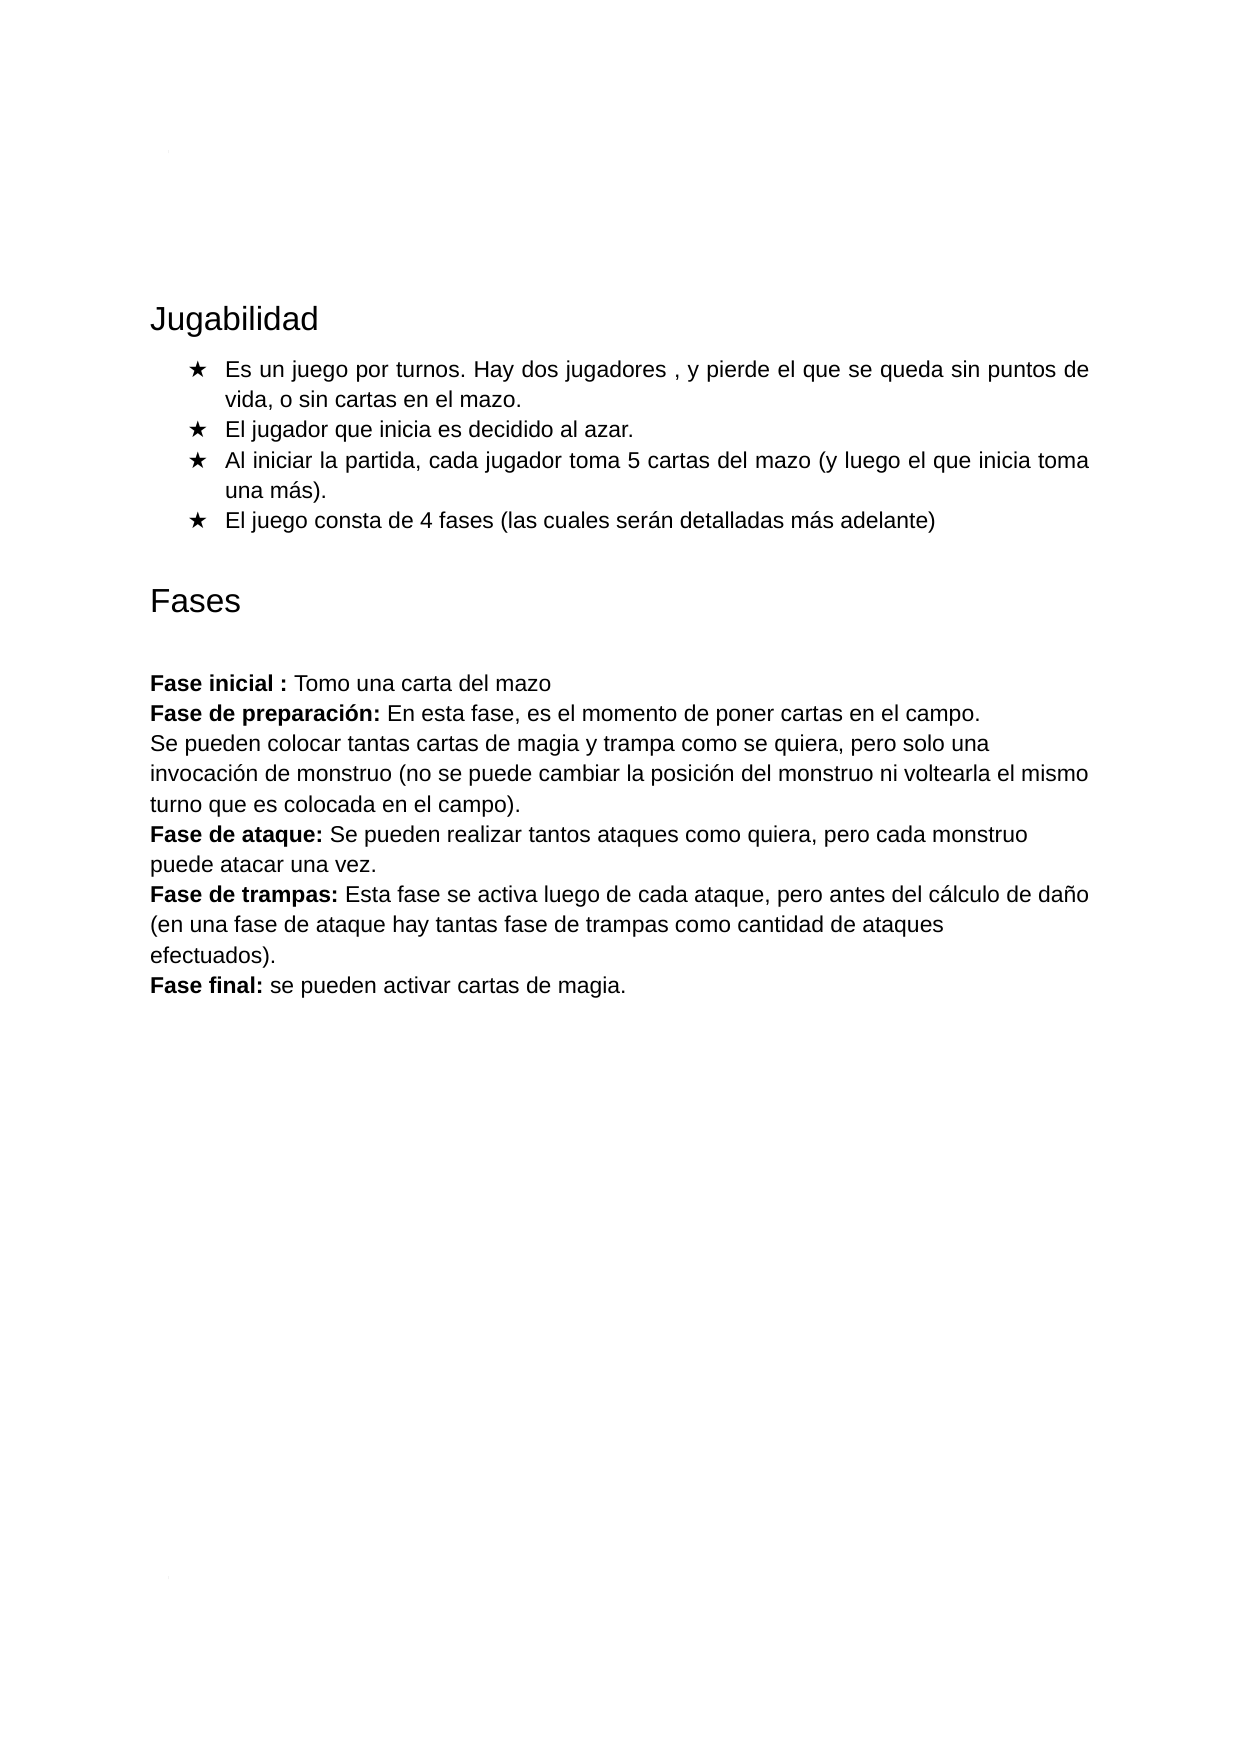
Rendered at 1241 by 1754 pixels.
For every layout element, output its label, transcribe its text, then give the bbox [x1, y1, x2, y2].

list El juego consta de 4 fases (las cuales serán detalladas más adelante) [187, 507, 1090, 533]
list Al iniciar la partida, cada jugador toma 5 cartas del mazo (y luego el que inicia toma una más). [187, 447, 1090, 503]
text Fase final: se pueden activar cartas de magia. [150, 972, 1090, 998]
text Fase de ataque: Se pueden realizar tantos ataques como quiera, pero cada monstruo puede atacar una vez. [150, 821, 1090, 877]
text Fases [150, 581, 1090, 620]
list El jugador que inicia es decidido al azar. [187, 416, 1090, 443]
text Fase inicial : Tomo una carta del mazo [150, 670, 1090, 696]
text Se pueden colocar tantas cartas de magia y trampa como se quiera, pero solo una invocación de monstruo (no se puede cambiar la posición del monstruo ni voltearla el mismo turno que es colocada en el campo). [150, 730, 1090, 817]
text Fase de trampas: Esta fase se activa luego de cada ataque, pero antes del cálculo de daño (en una fase de ataque hay tantas fase de trampas como cantidad de ataques efectuados). [150, 881, 1090, 968]
list Es un juego por turnos. Hay dos jugadores , y pierde el que se queda sin puntos de vida, o sin cartas en el mazo. [187, 356, 1090, 413]
subtitle Jugabilidad [150, 299, 1090, 338]
text Fase de preparación: En esta fase, es el momento de poner cartas en el campo. [150, 700, 1090, 726]
